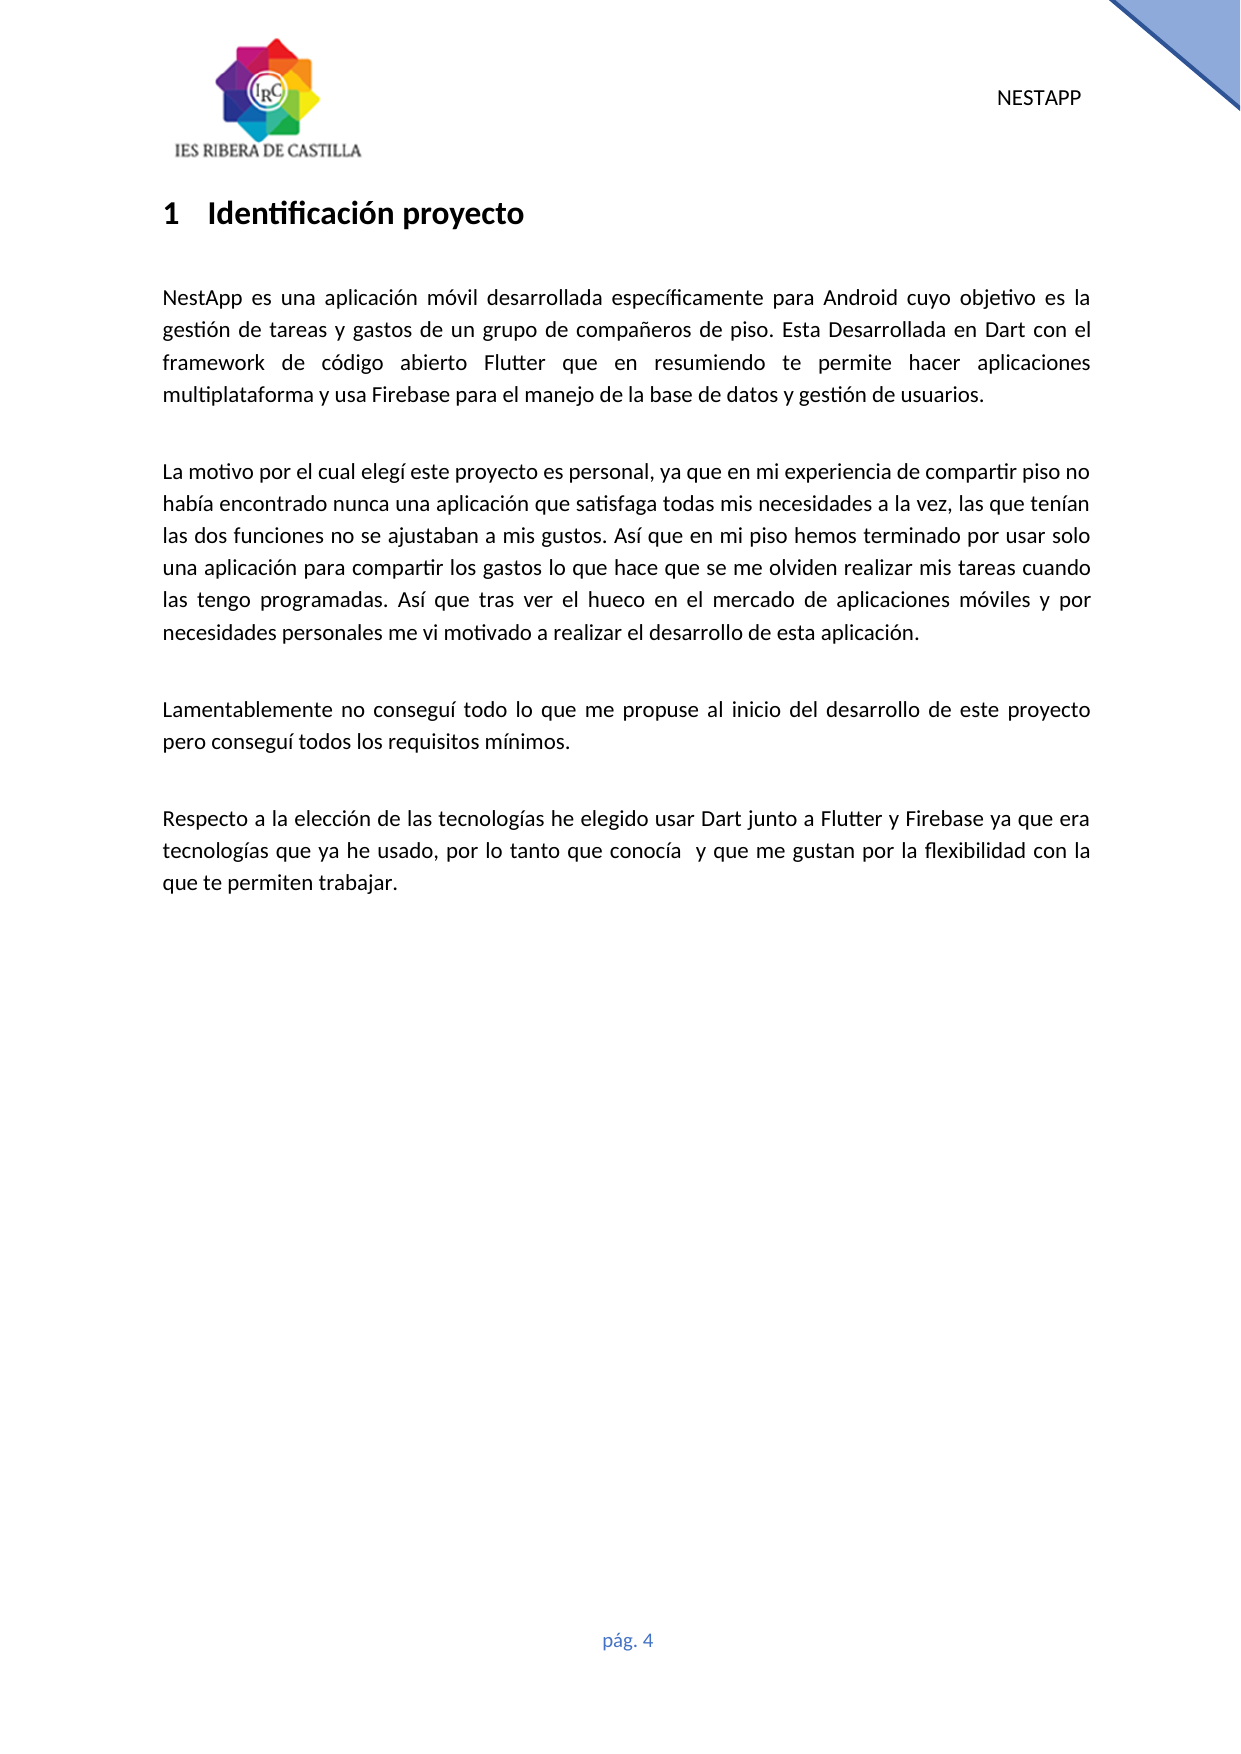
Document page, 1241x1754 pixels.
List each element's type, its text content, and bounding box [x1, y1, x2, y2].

text NestApp es una aplicación móvil desarrollada específicamente para Android cuyo objetivo es la gestión de tareas y gastos de un grupo de compañeros de piso. Esta Desarrollada en Dart con el framework de código abierto Flutter que en resumiendo te permite hacer aplicaciones multiplataforma y usa Firebase para el manejo de la base de datos y gestión de usuarios. [162, 283, 1093, 408]
text Respecto a la elección de las tecnologías he elegido usar Dart junto a Flutter y Firebase ya que era tecnologías que ya he usado, por lo tanto que conocía y que me gustan por la flexibilidad con la que te permiten trabajar. [162, 804, 1093, 896]
subtitle Identificación proyecto [162, 192, 1093, 233]
picture [173, 29, 366, 164]
text La motivo por el cual elegí este proyecto es personal, ya que en mi experiencia de compartir piso no había encontrado nunca una aplicación que satisfaga todas mis necesidades a la vez, las que tenían las dos funciones no se ajustaban a mis gustos. Así que en mi piso hemos terminado por usar solo una aplicación para compartir los gastos lo que hace que se me olviden realizar mis tareas cuando las tengo programadas. Así que tras ver el hueco en el mercado de aplicaciones móviles y por necesidades personales me vi motivado a realizar el desarrollo de esta aplicación. [162, 457, 1093, 646]
text Lamentablemente no conseguí todo lo que me propuse al inicio del desarrollo de este proyecto pero conseguí todos los requisitos mínimos. [162, 695, 1093, 755]
